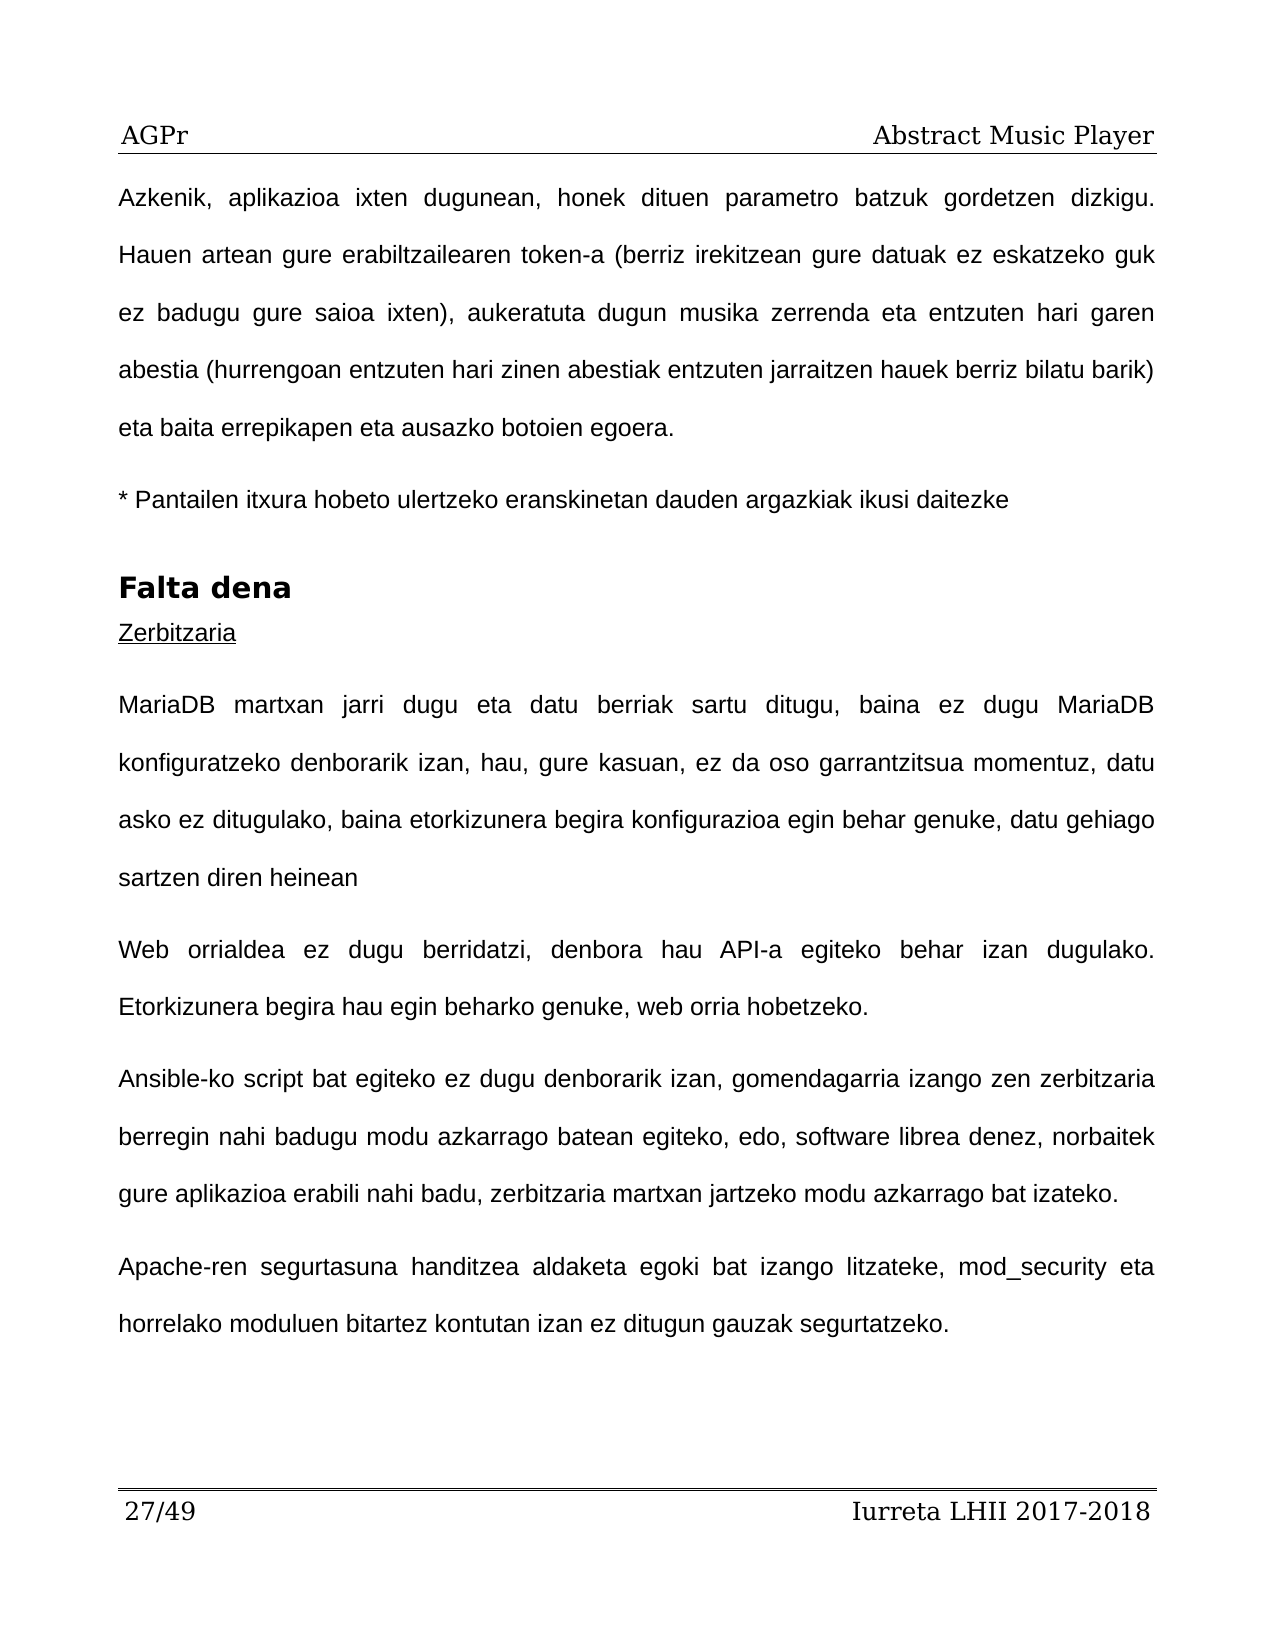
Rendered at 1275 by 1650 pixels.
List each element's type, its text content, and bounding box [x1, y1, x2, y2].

text Apache-ren segurtasuna handitzea aldaketa egoki bat izango litzateke, mod_security eta horrelako moduluen bitartez kontutan izan ez ditugun gauzak segurtatzeko. [118, 1251, 1157, 1338]
text Zerbitzaria [118, 618, 1157, 647]
text MariaDB martxan jarri dugu eta datu berriak sartu ditugu, baina ez dugu MariaDB konfiguratzeko denborarik izan, hau, gure kasuan, ez da oso garrantzitsua momentuz, datu asko ez ditugulako, baina etorkizunera begira konfigurazioa egin behar genuke, datu gehiago sartzen diren heinean [118, 690, 1157, 891]
text * Pantailen itxura hobeto ulertzeko eranskinetan dauden argazkiak ikusi daitezke [118, 485, 1157, 513]
subtitle Falta dena [118, 571, 1157, 606]
text Web orrialdea ez dugu berridatzi, denbora hau API-a egiteko behar izan dugulako. Etorkizunera begira hau egin beharko genuke, web orria hobetzeko. [118, 935, 1157, 1021]
text Azkenik, aplikazioa ixten dugunean, honek dituen parametro batzuk gordetzen dizkigu. Hauen artean gure erabiltzailearen token-a (berriz irekitzean gure datuak ez eskatzeko guk ez badugu gure saioa ixten), aukeratuta dugun musika zerrenda eta entzuten hari garen abestia (hurrengoan entzuten hari zinen abestiak entzuten jarraitzen hauek berriz bilatu barik) eta baita errepikapen eta ausazko botoien egoera. [118, 183, 1157, 441]
text Ansible-ko script bat egiteko ez dugu denborarik izan, gomendagarria izango zen zerbitzaria berregin nahi badugu modu azkarrago batean egiteko, edo, software librea denez, norbaitek gure aplikazioa erabili nahi badu, zerbitzaria martxan jartzeko modu azkarrago bat izateko. [118, 1064, 1157, 1208]
